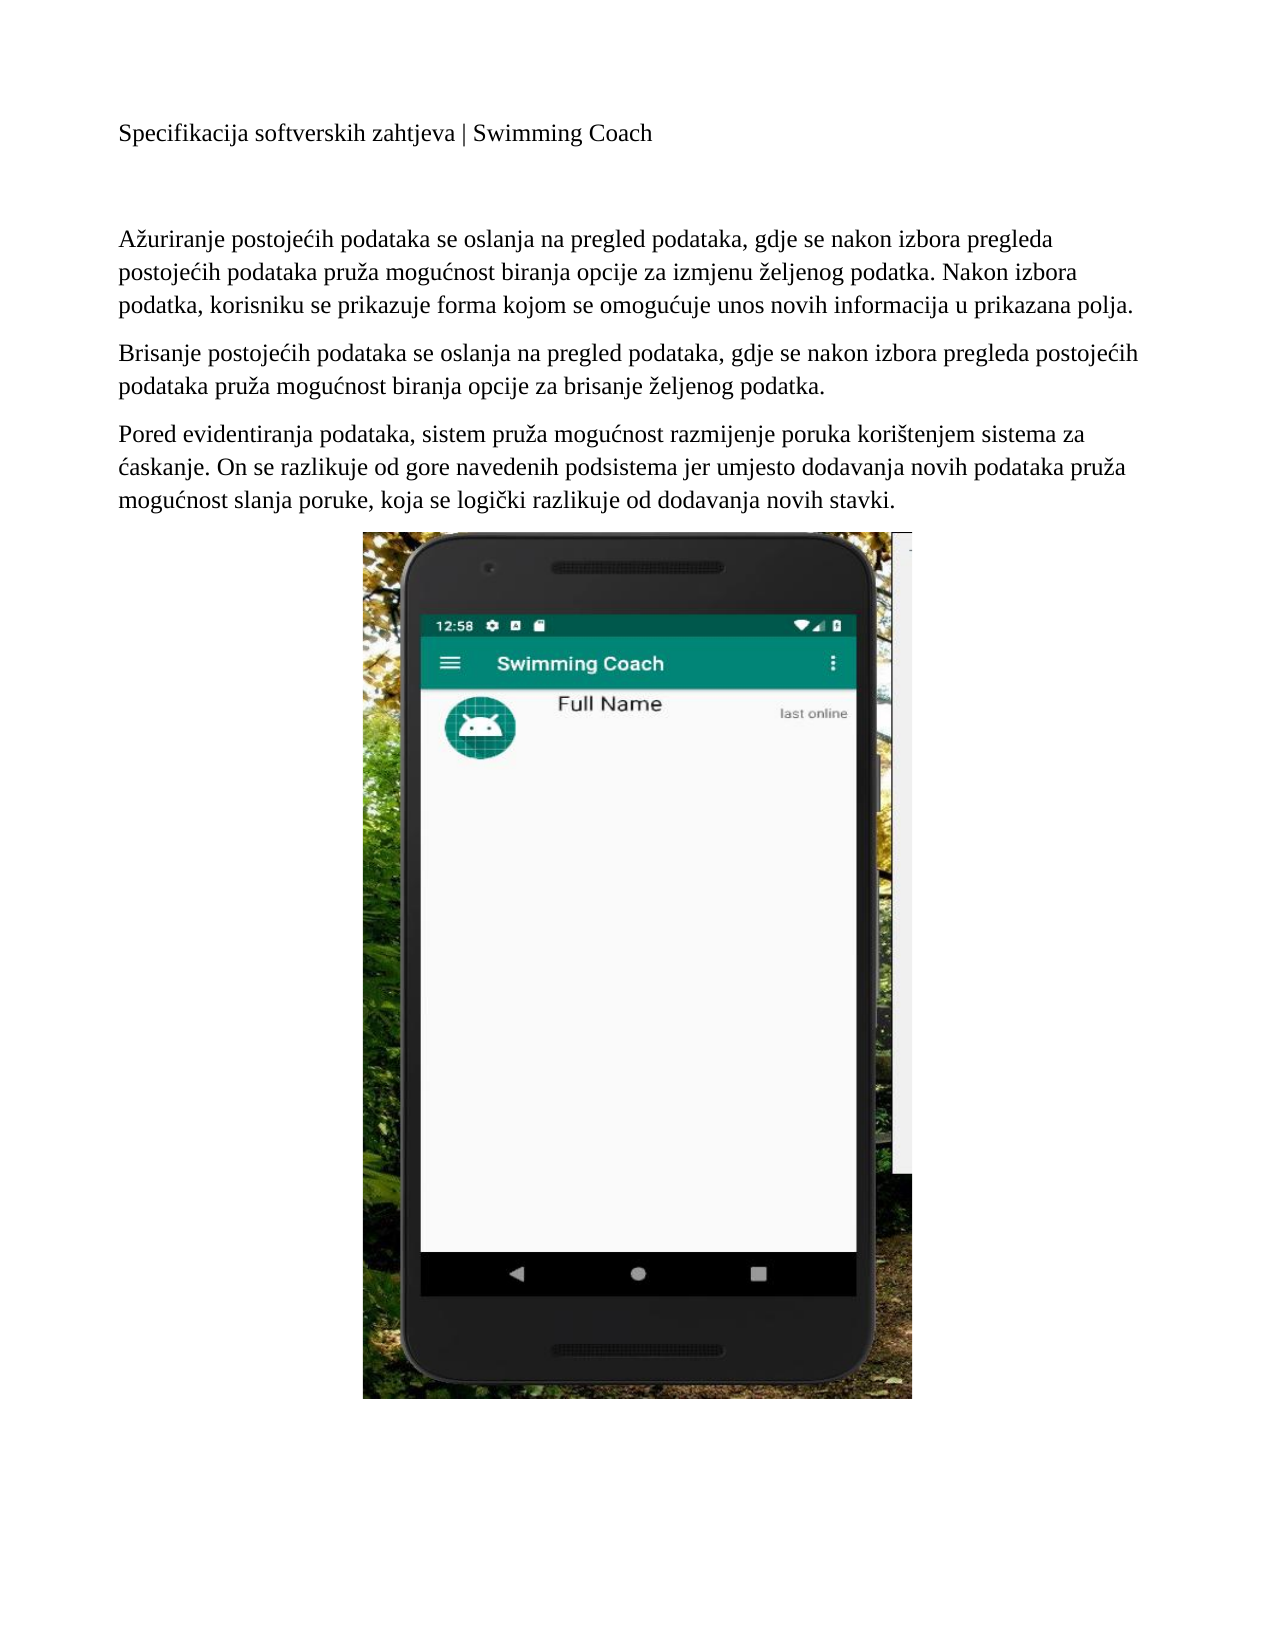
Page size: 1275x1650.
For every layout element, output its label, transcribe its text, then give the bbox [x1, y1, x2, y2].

picture [362, 532, 913, 1399]
text Ažuriranje postojećih podataka se oslanja na pregled podataka, gdje se nakon izbora pregleda postojećih podataka pruža mogućnost biranja opcije za izmjenu željenog podatka. Nakon izbora podatka, korisniku se prikazuje forma kojom se omogućuje unos novih informacija u prikazana polja. [118, 224, 1157, 319]
text Brisanje postojećih podataka se oslanja na pregled podataka, gdje se nakon izbora pregleda postojećih podataka pruža mogućnost biranja opcije za brisanje željenog podatka. [118, 338, 1157, 400]
text Pored evidentiranja podataka, sistem pruža mogućnost razmijenje poruka korištenjem sistema za ćaskanje. On se razlikuje od gore navedenih podsistema jer umjesto dodavanja novih podataka pruža mogućnost slanja poruke, koja se logički razlikuje od dodavanja novih stavki. [118, 419, 1157, 513]
